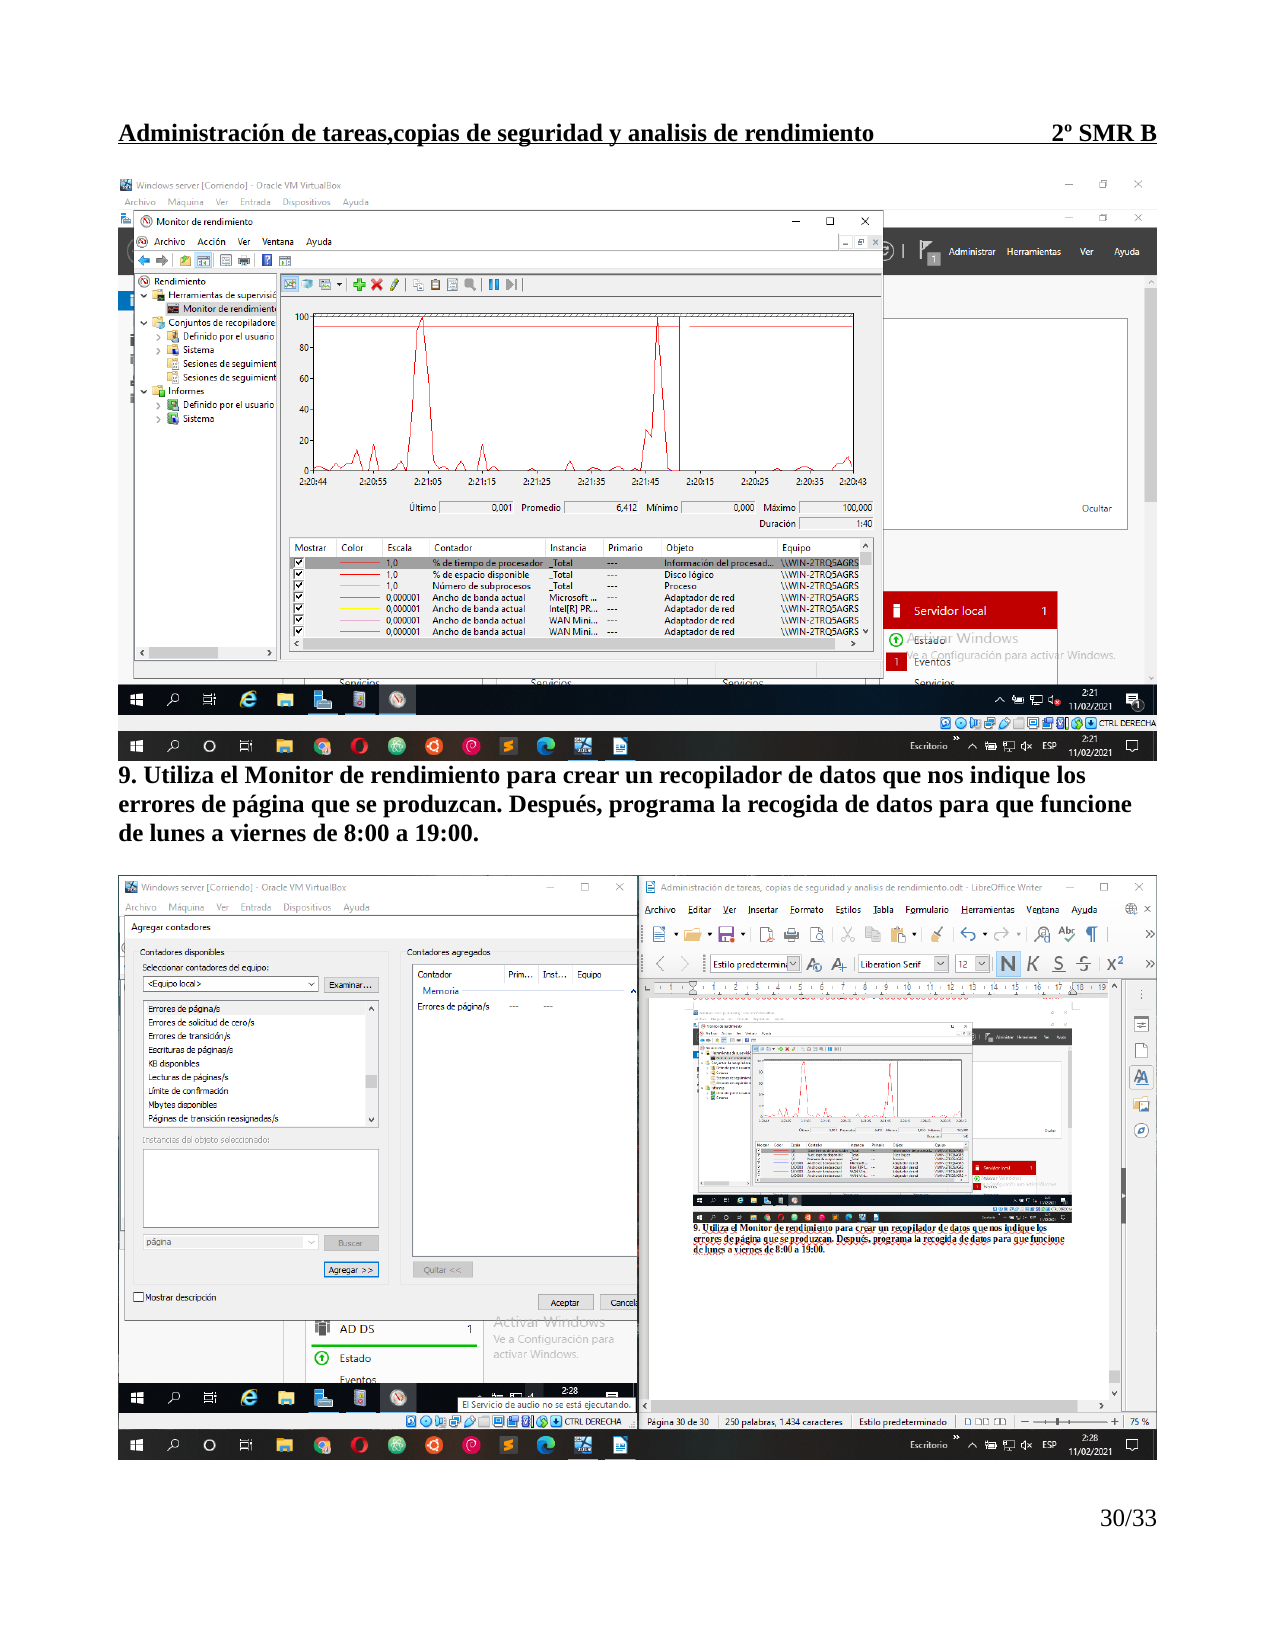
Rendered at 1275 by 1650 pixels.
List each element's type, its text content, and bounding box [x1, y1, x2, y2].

picture [118, 875, 1157, 1460]
picture [118, 176, 1157, 761]
text 9. Utiliza el Monitor de rendimiento para crear un recopilador de datos que nos indique los errores de página que se produzcan. Después, programa la recogida de datos para que funcione de lunes a viernes de 8:00 a 19:00. [118, 761, 1157, 847]
